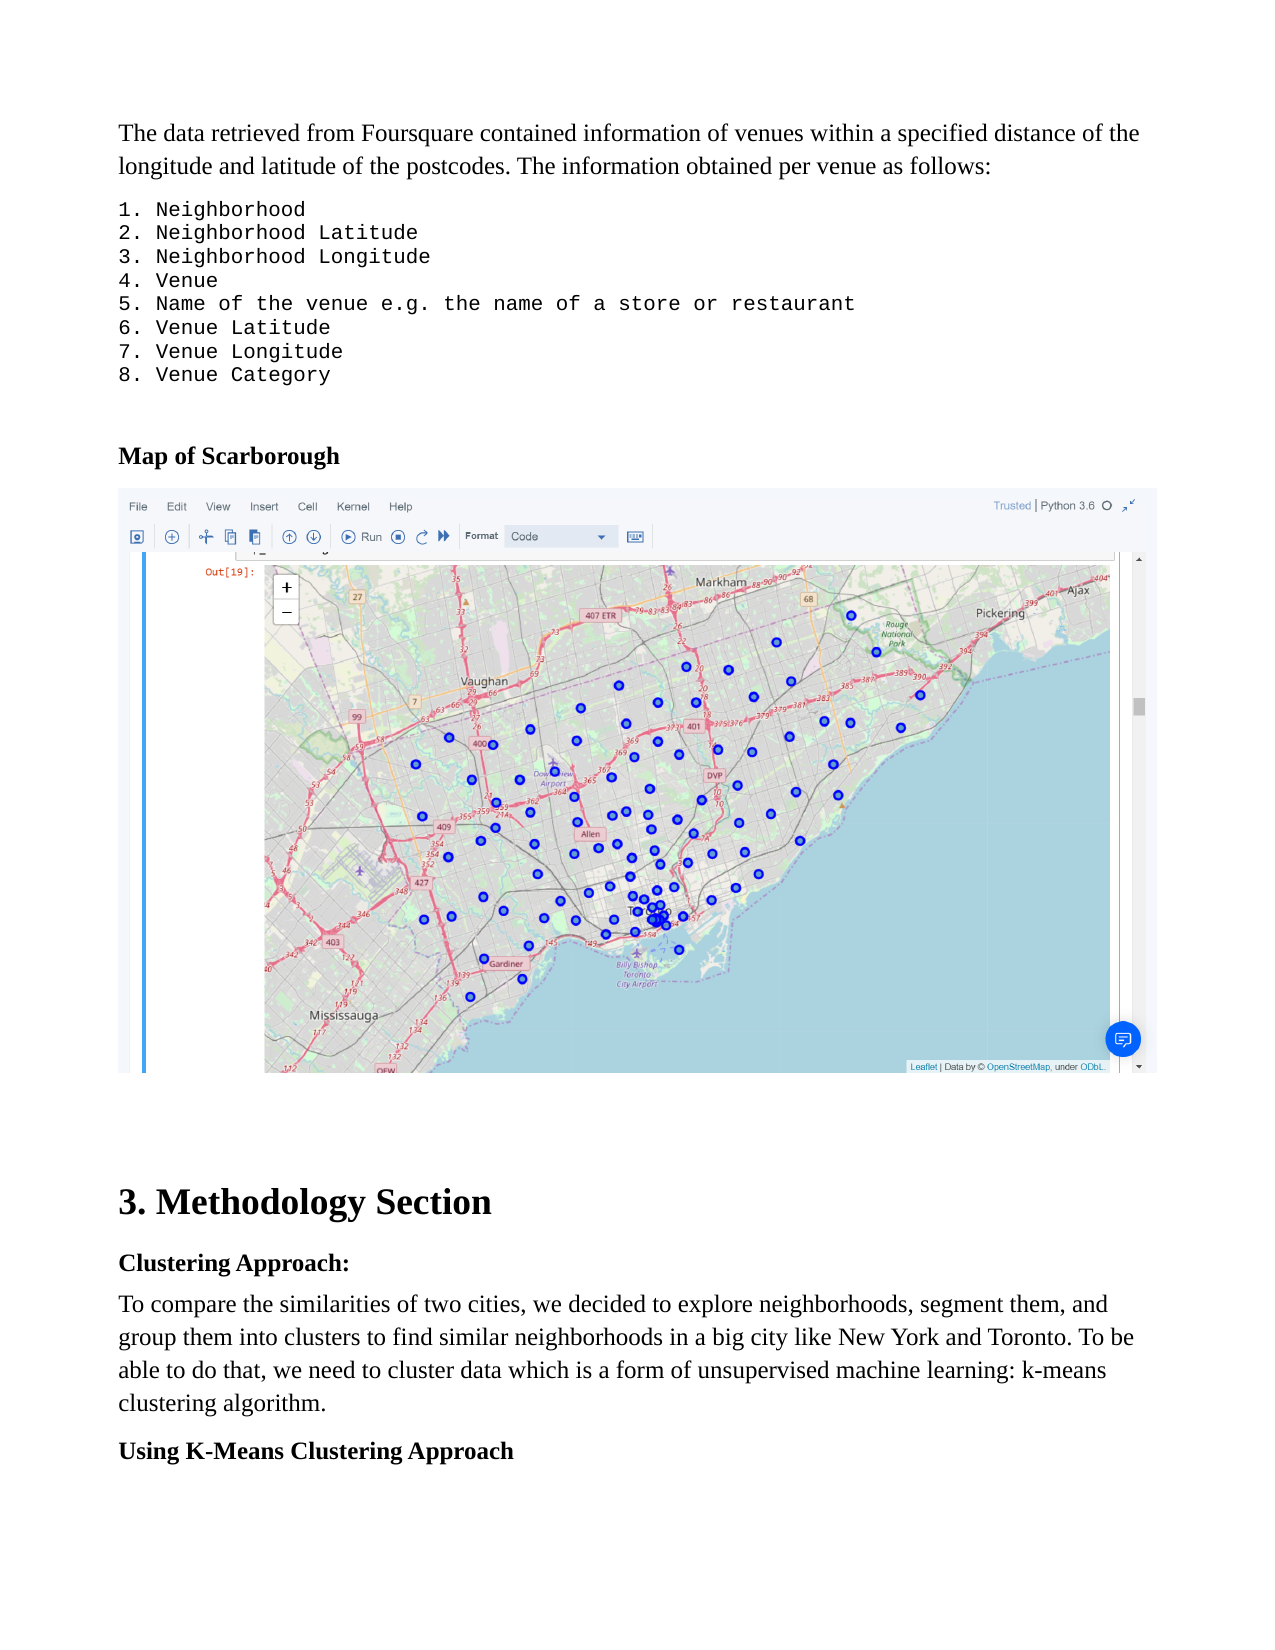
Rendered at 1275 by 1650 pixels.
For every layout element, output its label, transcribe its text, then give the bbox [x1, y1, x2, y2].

text The data retrieved from Foursquare contained information of venues within a specified distance of the longitude and latitude of the postcodes. The information obtained per venue as follows: [118, 118, 1157, 180]
text 8. Venue Category [118, 364, 1157, 388]
text 7. Venue Longitude [118, 341, 1157, 364]
text 5. Name of the venue e.g. the name of a store or restaurant [118, 293, 1157, 317]
picture [118, 488, 1157, 1073]
text To compare the similarities of two cities, we decided to explore neighborhoods, segment them, and group them into clusters to find similar neighborhoods in a big city like New York and Toronto. To be able to do that, we need to cluster data which is a form of unsupervised machine learning: k-means clustering algorithm. [118, 1289, 1157, 1417]
text 1. Neighborhood [118, 199, 1157, 222]
text Using K-Means Clustering Approach [118, 1436, 1157, 1464]
text 2. Neighborhood Latitude [118, 222, 1157, 246]
text 4. Venue [118, 270, 1157, 293]
subtitle Clustering Approach: [118, 1248, 1157, 1277]
text 3. Neighborhood Longitude [118, 246, 1157, 270]
text 6. Venue Latitude [118, 317, 1157, 341]
subtitle 3. Methodology Section [118, 1180, 1157, 1223]
text Map of Scarborough [118, 441, 1157, 470]
